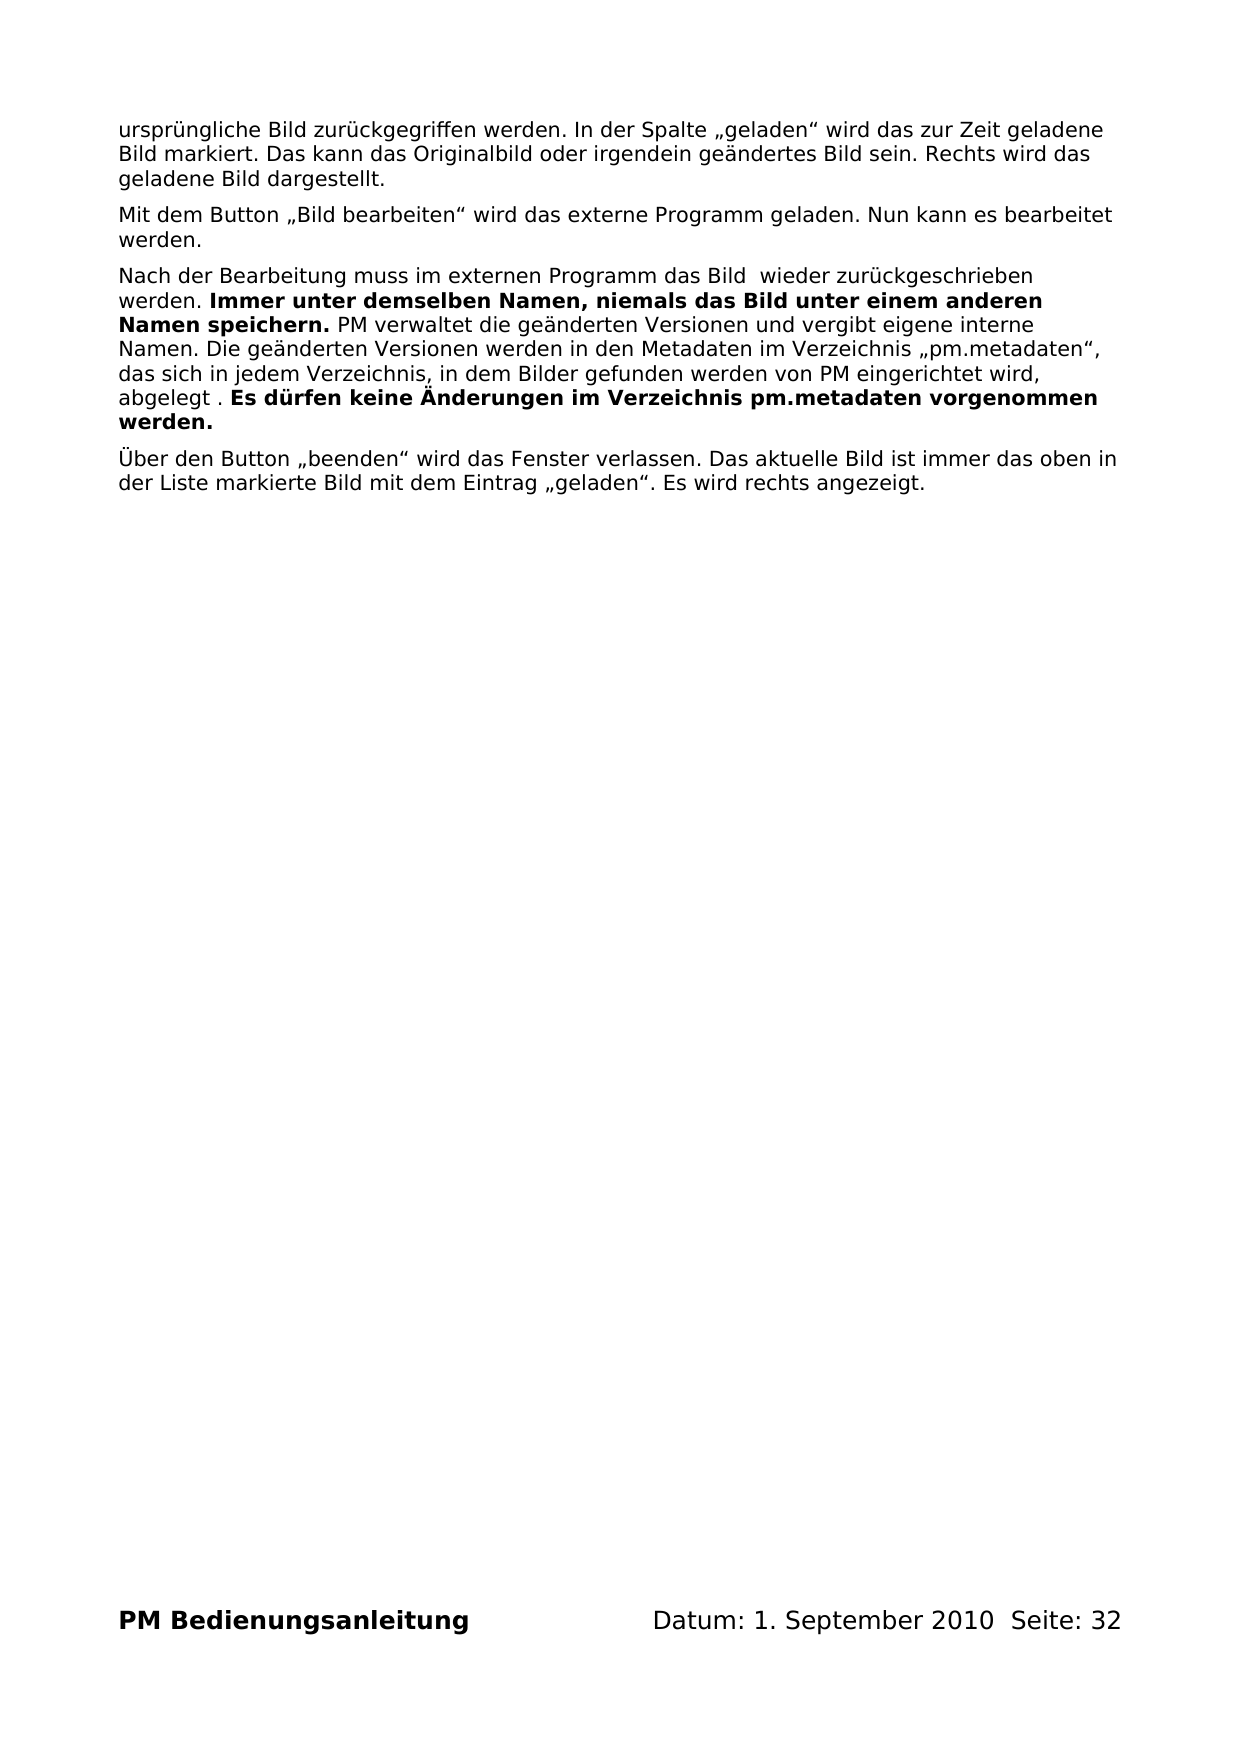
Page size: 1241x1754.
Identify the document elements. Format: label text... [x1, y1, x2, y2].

text ursprüngliche Bild zurückgegriffen werden. In der Spalte „geladen“ wird das zur Zeit geladene Bild markiert. Das kann das Originalbild oder irgendein geändertes Bild sein. Rechts wird das geladene Bild dargestellt. [118, 118, 1122, 191]
text Mit dem Button „Bild bearbeiten“ wird das externe Programm geladen. Nun kann es bearbeitet werden. [118, 203, 1122, 252]
text Über den Button „beenden“ wird das Fenster verlassen. Das aktuelle Bild ist immer das oben in der Liste markierte Bild mit dem Eintrag „geladen“. Es wird rechts angezeigt. [118, 447, 1122, 495]
text Nach der Bearbeitung muss im externen Programm das Bild wieder zurückgeschrieben werden. Immer unter demselben Namen, niemals das Bild unter einem anderen Namen speichern. PM verwaltet die geänderten Versionen und vergibt eigene interne Namen. Die geänderten Versionen werden in den Metadaten im Verzeichnis „pm.metadaten“, das sich in jedem Verzeichnis, in dem Bilder gefunden werden von PM eingerichtet wird, abgelegt . Es dürfen keine Änderungen im Verzeichnis pm.metadaten vorgenommen werden. [118, 264, 1122, 434]
